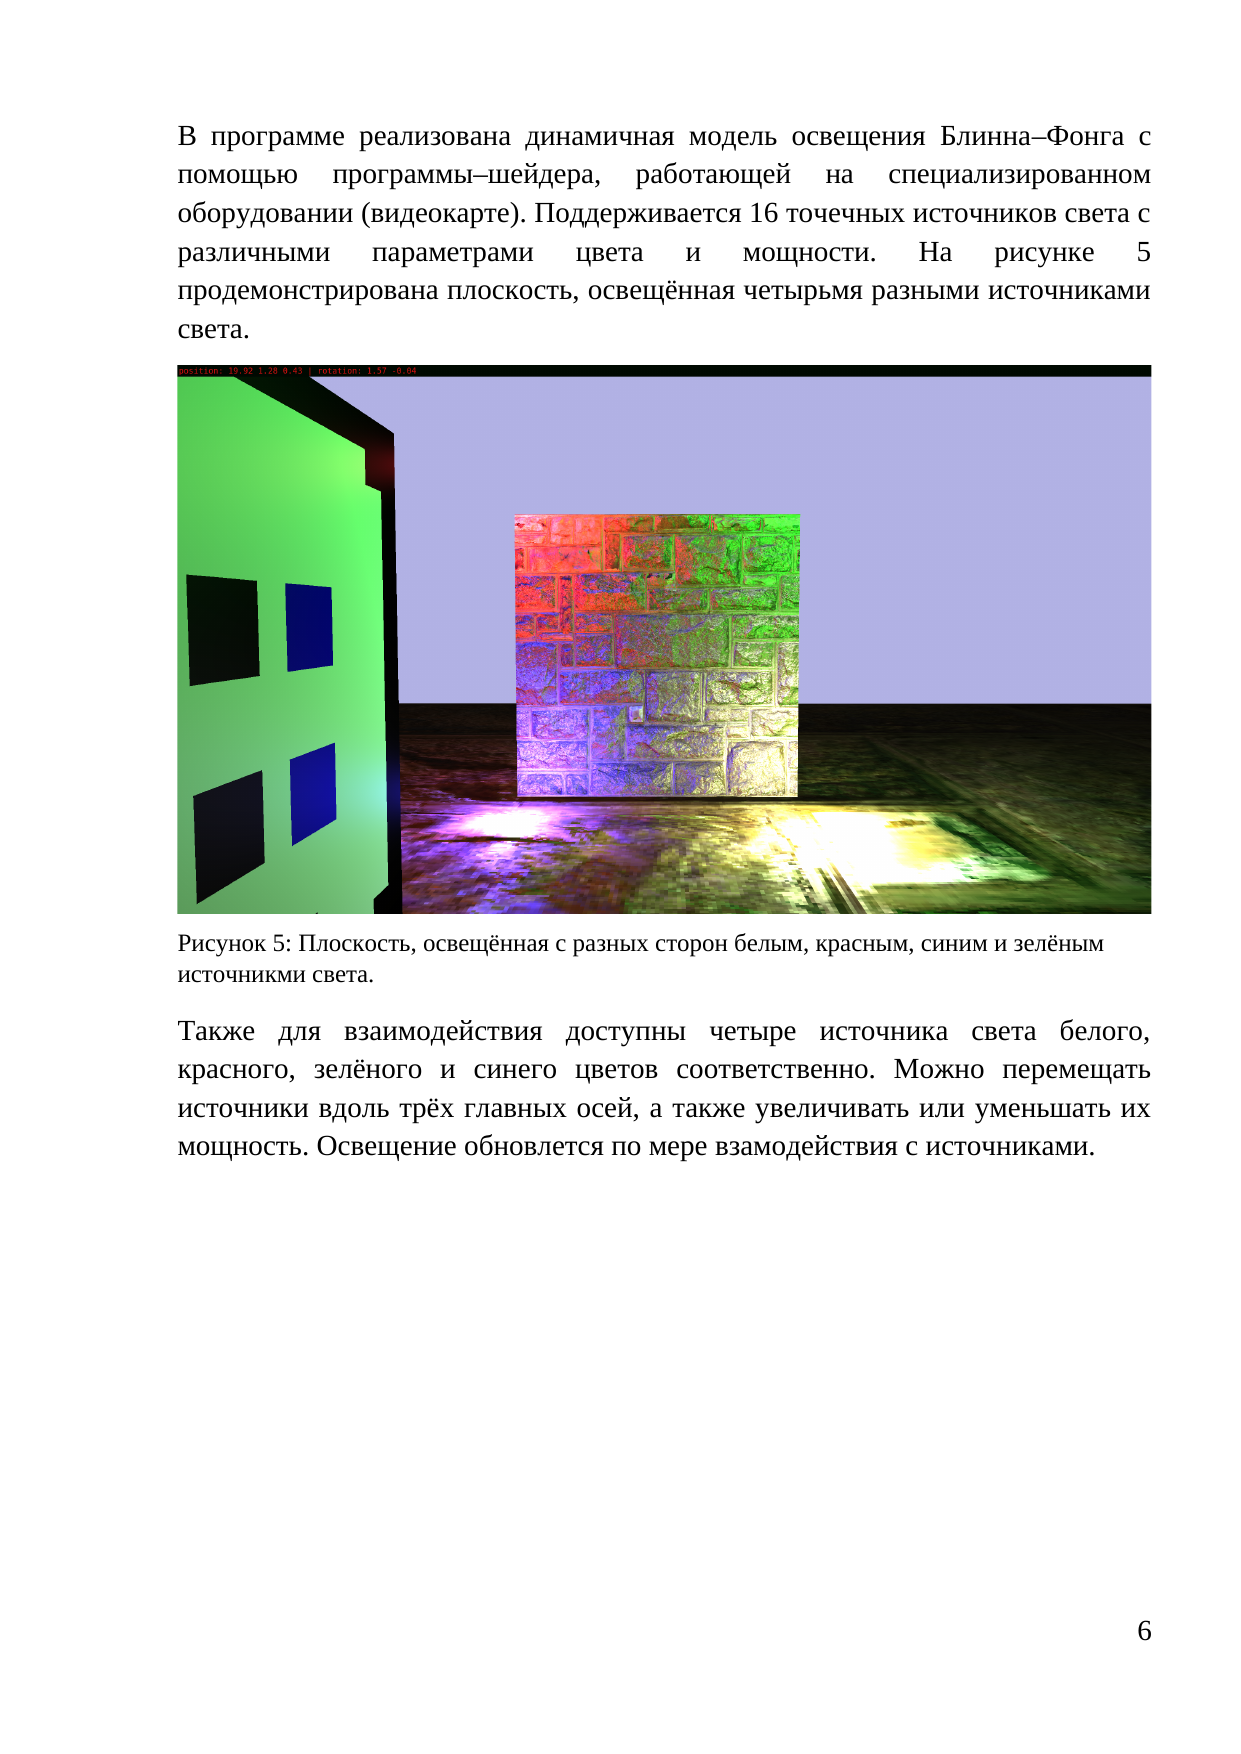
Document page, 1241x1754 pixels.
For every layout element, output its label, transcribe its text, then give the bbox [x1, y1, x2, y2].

text Также для взаимодействия доступны четыре источника света белого, красного, зелёного и синего цветов соответственно. Можно перемещать источники вдоль трёх главных осей, а также увеличивать или уменьшать их мощность. Освещение обновлется по мере взамодействия с источниками. [177, 988, 1152, 1162]
text [177, 353, 1152, 365]
text Рисунок 5: Плоскость, освещённая с разных сторон белым, красным, синим и зелёным источникми света. [177, 914, 1152, 988]
text В программе реализована динамичная модель освещения Блинна–Фонга с помощью программы–шейдера, работающей на специализированном оборудовании (видеокарте). Поддерживается 16 точечных источников света с различными параметрами цвета и мощности. На рисунке 5 продемонстрирована плоскость, освещённая четырьмя разными источниками света. [177, 118, 1152, 344]
picture [177, 365, 1152, 914]
